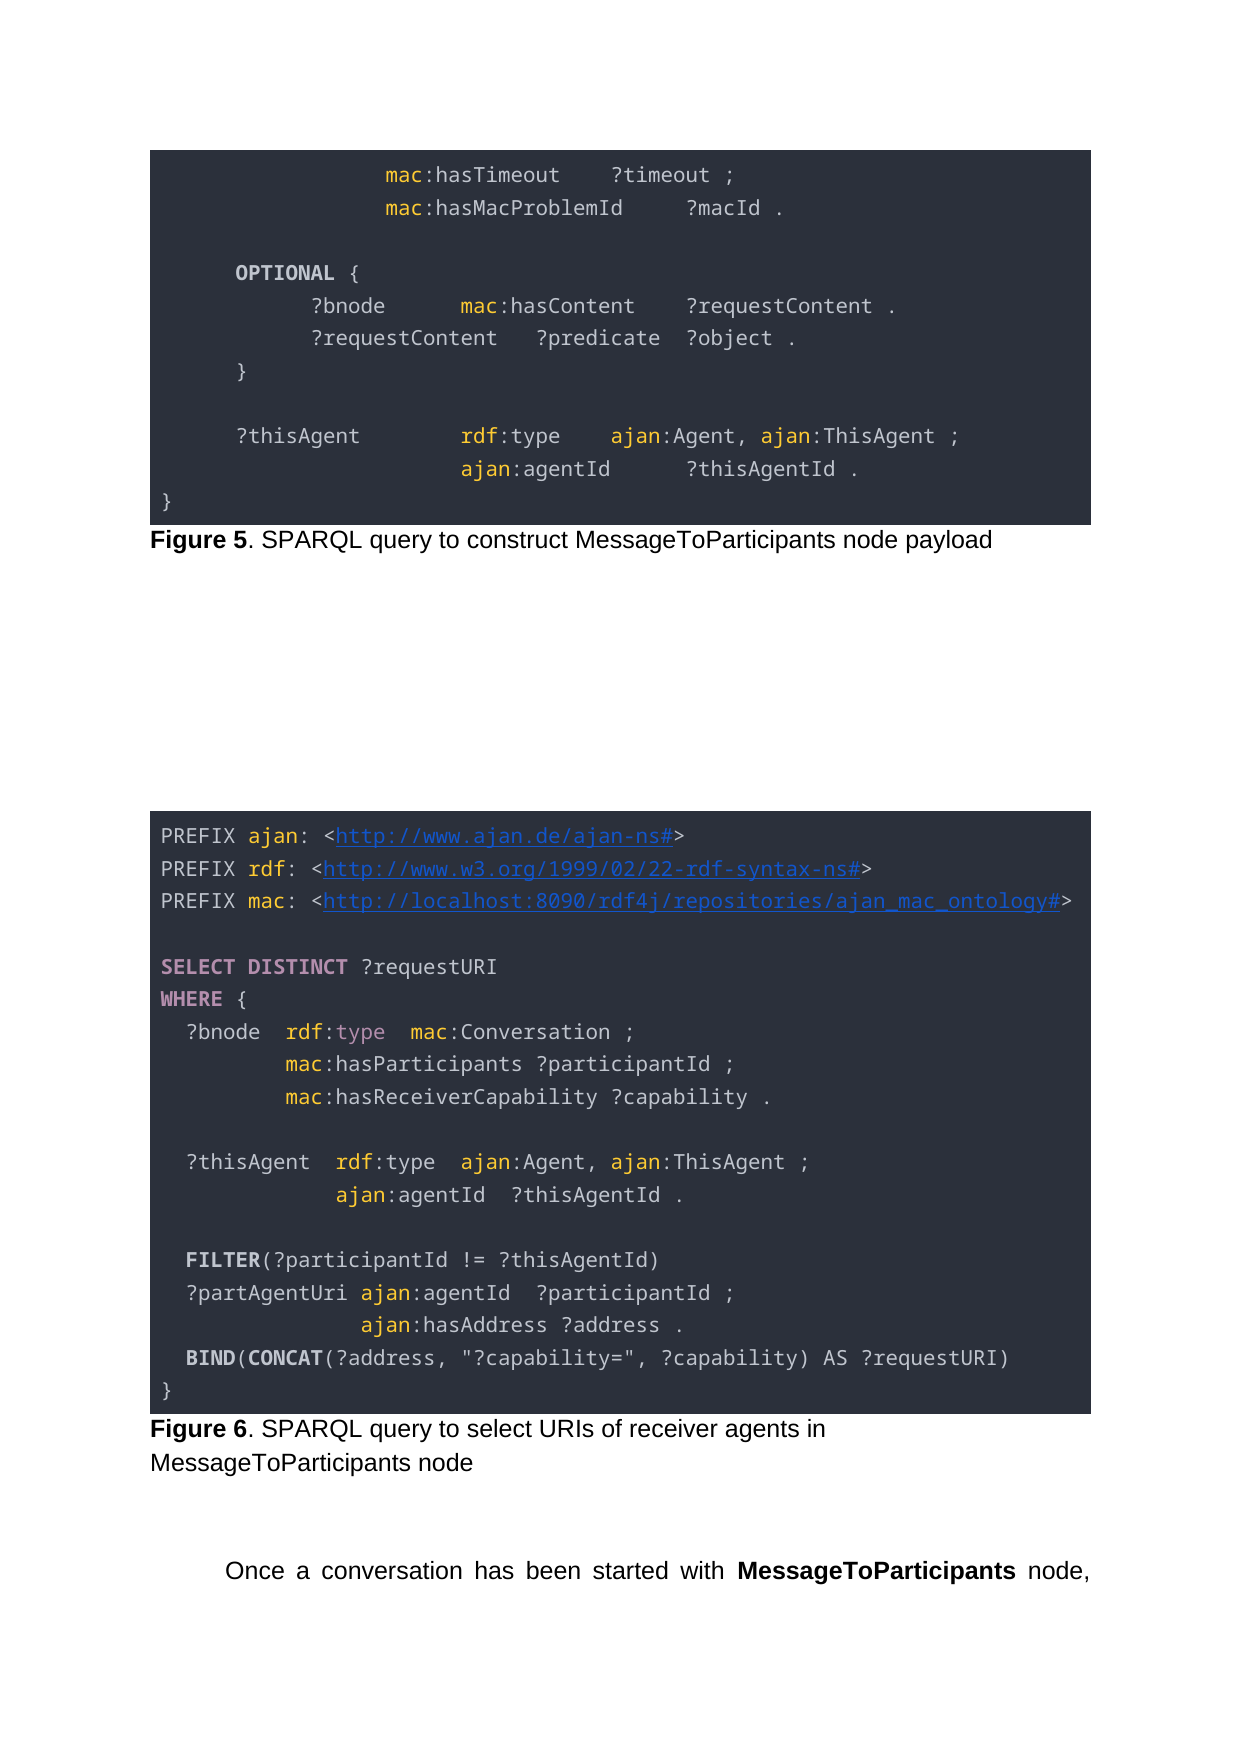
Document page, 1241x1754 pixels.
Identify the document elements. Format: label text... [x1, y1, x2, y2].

text Figure 6. SPARQL query to select URIs of receiver agents in MessageToParticipants node [150, 1414, 1090, 1476]
table_header mac:hasTimeout ?timeout ; mac:hasMacProblemId ?macId . OPTIONAL { ?bnode mac:hasContent ?requestContent . ?requestContent ?predicate ?object . } ?thisAgent rdf:type ajan:Agent, ajan:ThisAgent ; ajan:agentId ?thisAgentId . } [150, 150, 1091, 525]
text Once a conversation has been started with MessageToParticipants node, [150, 1556, 1090, 1585]
text Figure 5. SPARQL query to construct MessageToParticipants node payload [150, 525, 1090, 554]
table_header PREFIX ajan: <http://www.ajan.de/ajan-ns#> PREFIX rdf: <http://www.w3.org/1999/02/22-rdf-syntax-ns#> PREFIX mac: <http://localhost:8090/rdf4j/repositories/ajan_mac_ontology#> SELECT DISTINCT ?requestURI WHERE { ?bnode rdf:type mac:Conversation ; mac:hasParticipants ?participantId ; mac:hasReceiverCapability ?capability . ?thisAgent rdf:type ajan:Agent, ajan:ThisAgent ; ajan:agentId ?thisAgentId . FILTER(?participantId != ?thisAgentId) ?partAgentUri ajan:agentId ?participantId ; ajan:hasAddress ?address . BIND(CONCAT(?address, "?capability=", ?capability) AS ?requestURI) } [150, 811, 1091, 1414]
